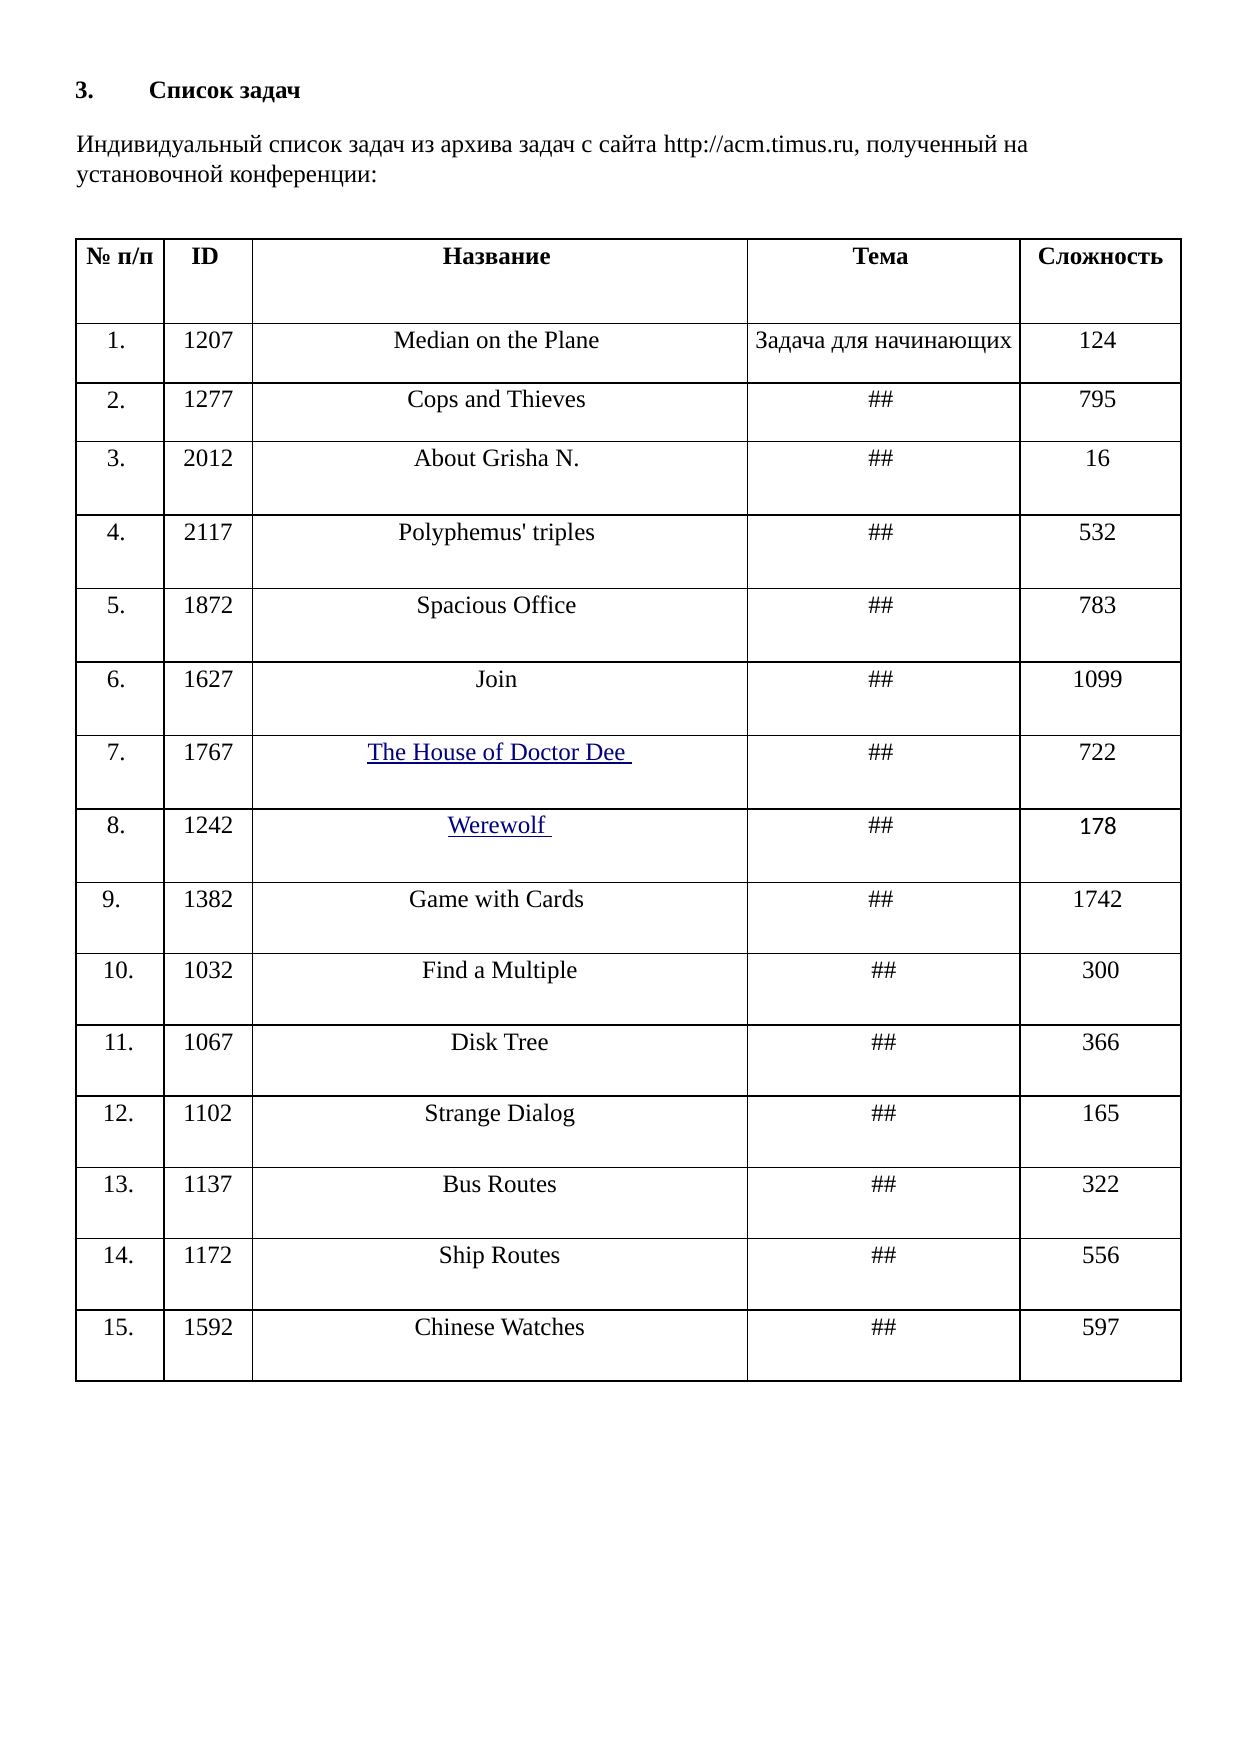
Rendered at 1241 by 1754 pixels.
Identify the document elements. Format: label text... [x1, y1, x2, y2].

table_cell ## [748, 883, 1019, 953]
table_cell Ship Routes [253, 1239, 747, 1309]
table_cell 178 [1021, 810, 1180, 881]
table_cell 16 [1021, 442, 1180, 514]
table_cell 1207 [165, 324, 252, 382]
table_cell ## [748, 1097, 1019, 1166]
table_cell 1872 [165, 589, 252, 661]
table_cell 9. [77, 883, 163, 953]
table_cell 783 [1021, 589, 1180, 661]
table_cell 366 [1021, 1026, 1180, 1095]
table_cell 3. [77, 442, 163, 514]
table_cell ## [748, 663, 1019, 735]
table_header № п/п [77, 240, 163, 323]
table_cell ## [748, 589, 1019, 661]
table_cell 7. [77, 736, 163, 808]
table_cell ## [748, 1026, 1019, 1095]
table_cell 14. [77, 1239, 163, 1309]
table_cell The House of Doctor Dee [253, 736, 747, 808]
table_cell 8. [77, 810, 163, 881]
table_cell Median on the Plane [253, 324, 747, 382]
table_header Тема [748, 240, 1019, 323]
table_cell 1. [77, 324, 163, 382]
table_cell 1032 [165, 954, 252, 1024]
table_cell 722 [1021, 736, 1180, 808]
subtitle Список задач [75, 75, 1165, 104]
table_cell Chinese Watches [253, 1311, 747, 1380]
table_cell 1742 [1021, 883, 1180, 953]
table_cell ## [748, 516, 1019, 588]
table_cell Bus Routes [253, 1168, 747, 1238]
table_header ID [165, 240, 252, 323]
table_cell 2117 [165, 516, 252, 588]
table_cell 322 [1021, 1168, 1180, 1238]
table_cell 4. [77, 516, 163, 588]
table_cell ## [748, 954, 1019, 1024]
table_cell 1767 [165, 736, 252, 808]
table_cell Задача для начинающих [748, 324, 1019, 382]
table_cell 1067 [165, 1026, 252, 1095]
table_cell ## [748, 442, 1019, 514]
table_cell 795 [1021, 384, 1180, 441]
table_cell 300 [1021, 954, 1180, 1024]
table_cell Strange Dialog [253, 1097, 747, 1166]
table_cell 13. [77, 1168, 163, 1238]
table_cell 12. [77, 1097, 163, 1166]
table_cell 2012 [165, 442, 252, 514]
table_cell ## [748, 736, 1019, 808]
table_cell About Grisha N. [253, 442, 747, 514]
table_header Название [253, 240, 747, 323]
table_cell ## [748, 1168, 1019, 1238]
table_cell 1627 [165, 663, 252, 735]
table_cell Disk Tree [253, 1026, 747, 1095]
table_cell ## [748, 1311, 1019, 1380]
table_cell 1242 [165, 810, 252, 881]
table_cell 532 [1021, 516, 1180, 588]
table_cell 6. [77, 663, 163, 735]
table_cell 1277 [165, 384, 252, 441]
table_cell 11. [77, 1026, 163, 1095]
table_cell 1102 [165, 1097, 252, 1166]
table_cell 1137 [165, 1168, 252, 1238]
table_cell 556 [1021, 1239, 1180, 1309]
table_cell Find a Multiple [253, 954, 747, 1024]
table_cell 5. [77, 589, 163, 661]
table_cell ## [748, 384, 1019, 441]
table_cell 124 [1021, 324, 1180, 382]
table_cell 165 [1021, 1097, 1180, 1166]
table_cell 15. [77, 1311, 163, 1380]
text Индивидуальный список задач из архива задач с сайта http://acm.timus.ru, полученный на установочной конференции: [76, 129, 1166, 188]
table_cell ## [748, 1239, 1019, 1309]
table_cell 1172 [165, 1239, 252, 1309]
table_cell ## [748, 810, 1019, 881]
table_cell Join [253, 663, 747, 735]
table_cell 10. [77, 954, 163, 1024]
table_cell 2. [77, 384, 163, 441]
table_cell Polyphemus' triples [253, 516, 747, 588]
table_header Сложность [1021, 240, 1180, 323]
table_cell Cops and Thieves [253, 384, 747, 441]
table_cell 1382 [165, 883, 252, 953]
table_cell 1592 [165, 1311, 252, 1380]
table_cell Werewolf [253, 810, 747, 881]
table_cell 597 [1021, 1311, 1180, 1380]
table_cell Spacious Office [253, 589, 747, 661]
table_cell Game with Cards [253, 883, 747, 953]
table_cell 1099 [1021, 663, 1180, 735]
